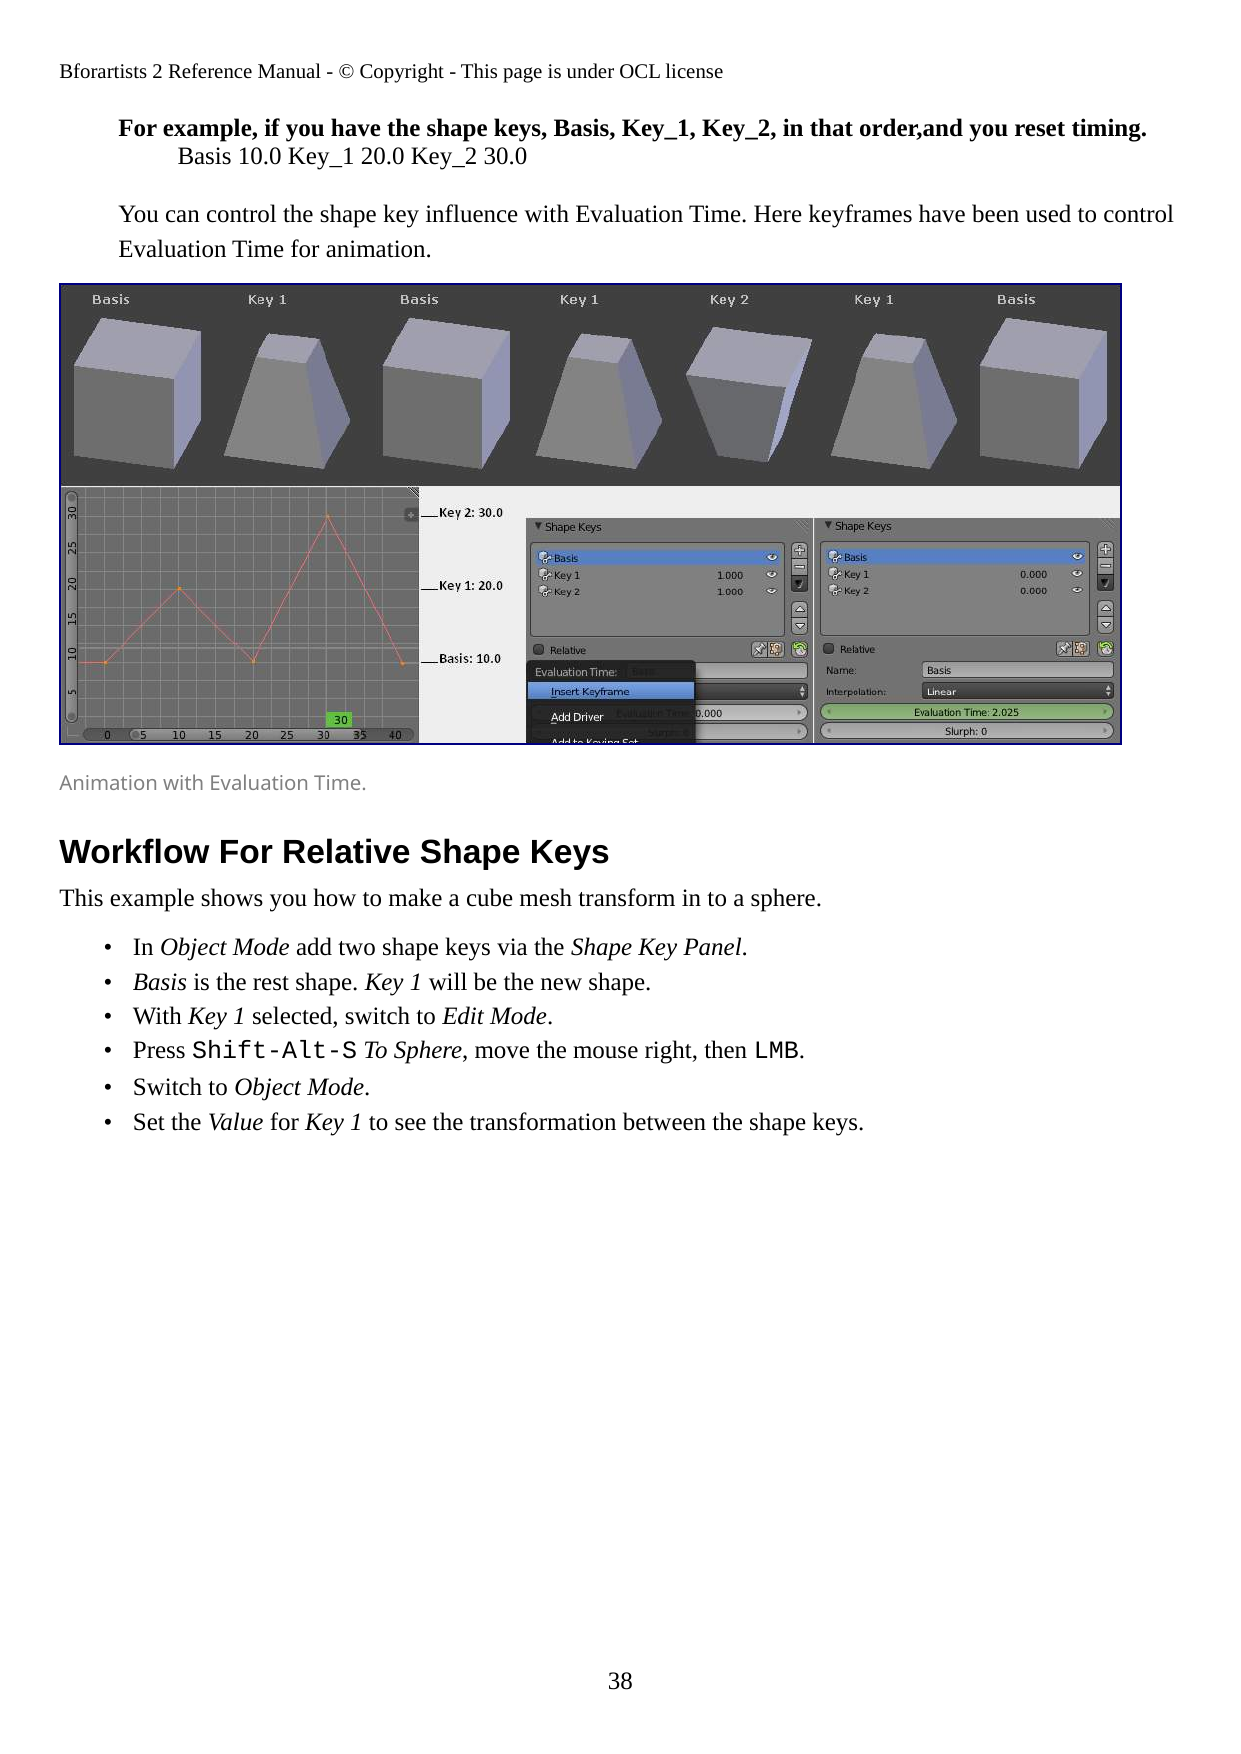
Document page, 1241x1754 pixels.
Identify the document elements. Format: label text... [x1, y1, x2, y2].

subtitle For example, if you have the shape keys, Basis, Key_1, Key_2, in that order,and you reset timing. [118, 113, 1181, 141]
text Animation with Evaluation Time. [59, 765, 1181, 796]
list Basis is the rest shape. Key 1 will be the new shape. [103, 967, 1181, 995]
list Basis 10.0 Key_1 20.0 Key_2 30.0 [177, 141, 1181, 170]
text You can control the shape key influence with Evaluation Time. Here keyframes have been used to control Evaluation Time for animation. [118, 199, 1181, 263]
list With Key 1 selected, switch to Edit Mode. [103, 1001, 1181, 1030]
list Set the Value for Key 1 to see the transformation between the shape keys. [103, 1107, 1181, 1136]
text This example shows you how to make a cube mesh transform in to a sphere. [59, 883, 1181, 912]
list Switch to Object Mode. [103, 1072, 1181, 1101]
list In Object Mode add two shape keys via the Shape Key Panel. [103, 932, 1181, 961]
picture [61, 285, 1120, 743]
list Press Shift-Alt-S To Sphere, move the mouse right, then LMB. [103, 1036, 1181, 1066]
subtitle Workflow For Relative Shape Keys [59, 832, 1181, 871]
